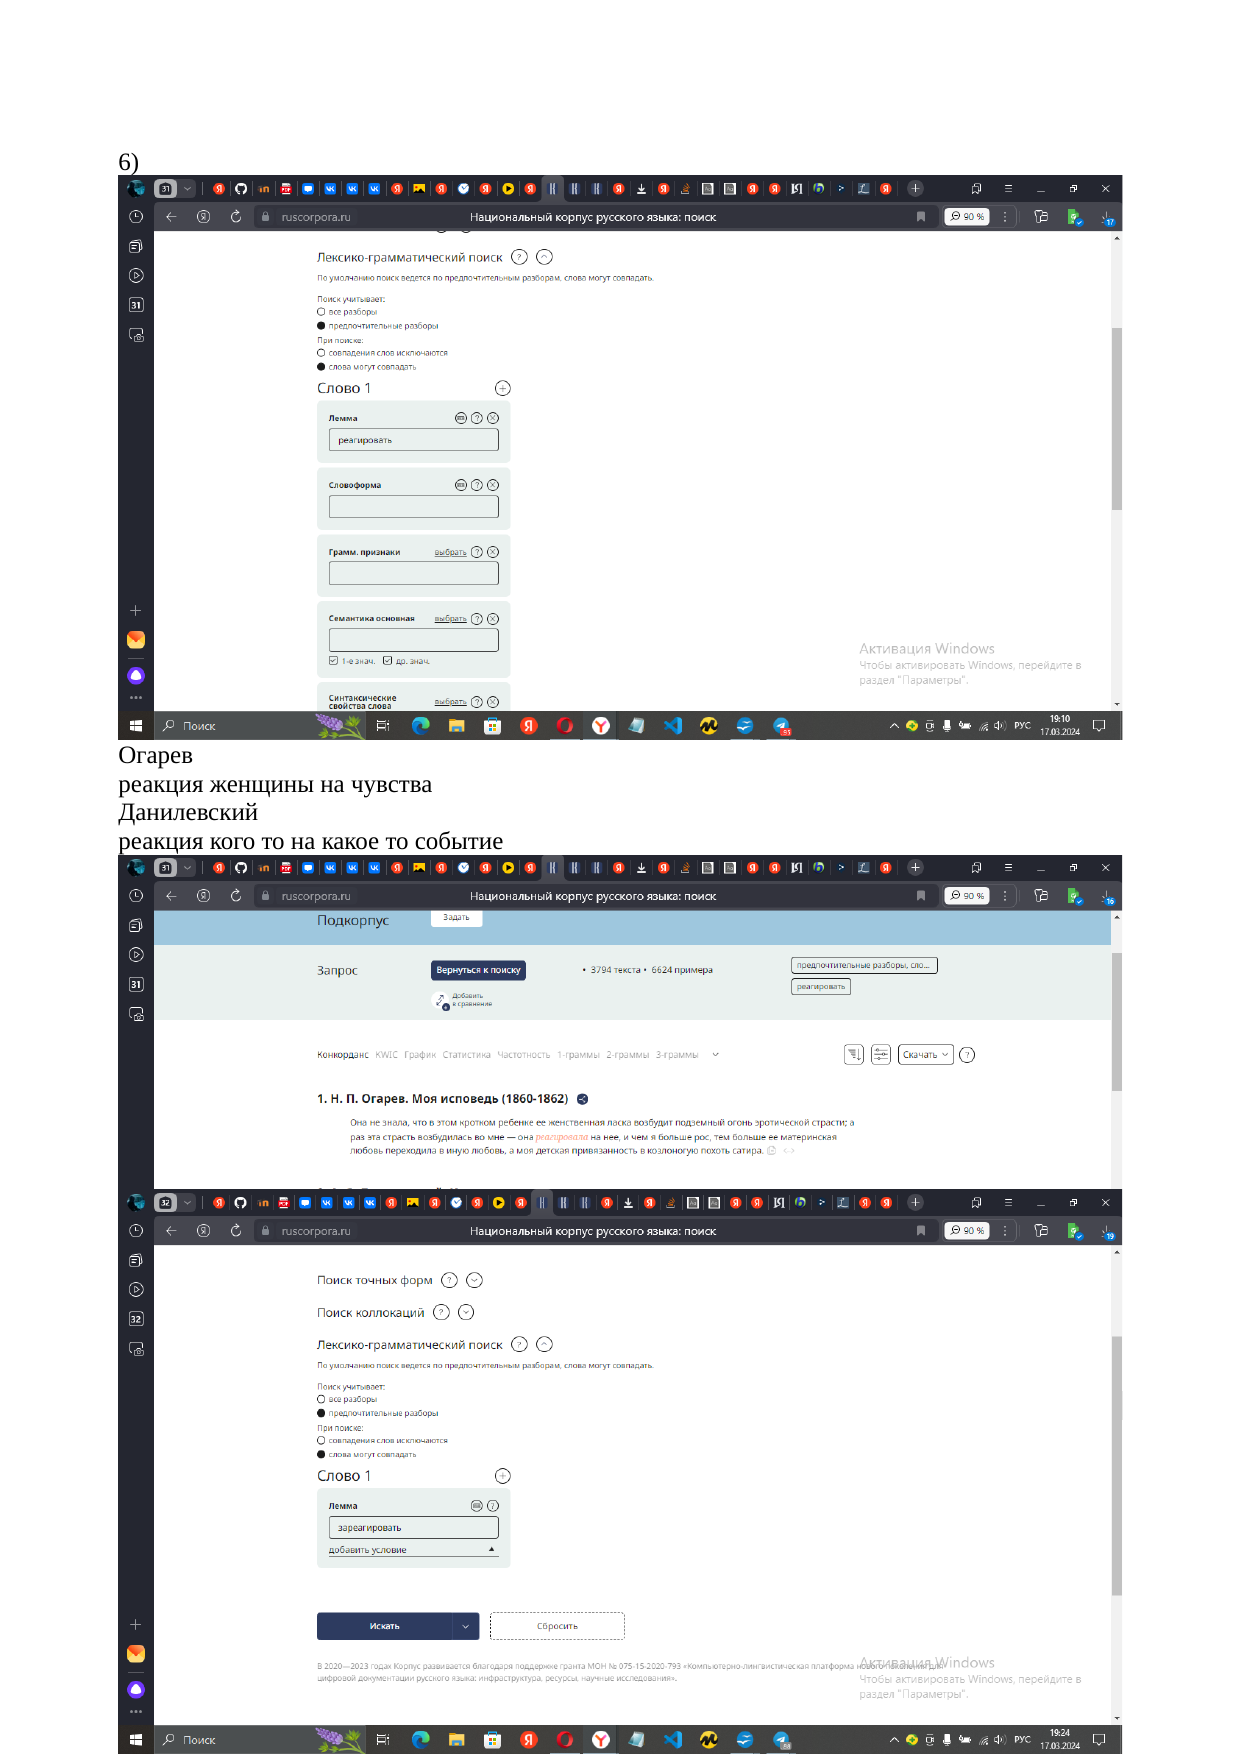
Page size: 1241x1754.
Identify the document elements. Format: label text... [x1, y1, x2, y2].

text 6) [118, 147, 1122, 175]
picture [118, 175, 1123, 740]
picture [118, 855, 1123, 1754]
text Огарев реакция женщины на чувства Данилевский реакция кого то на какое то событие [118, 740, 1122, 855]
